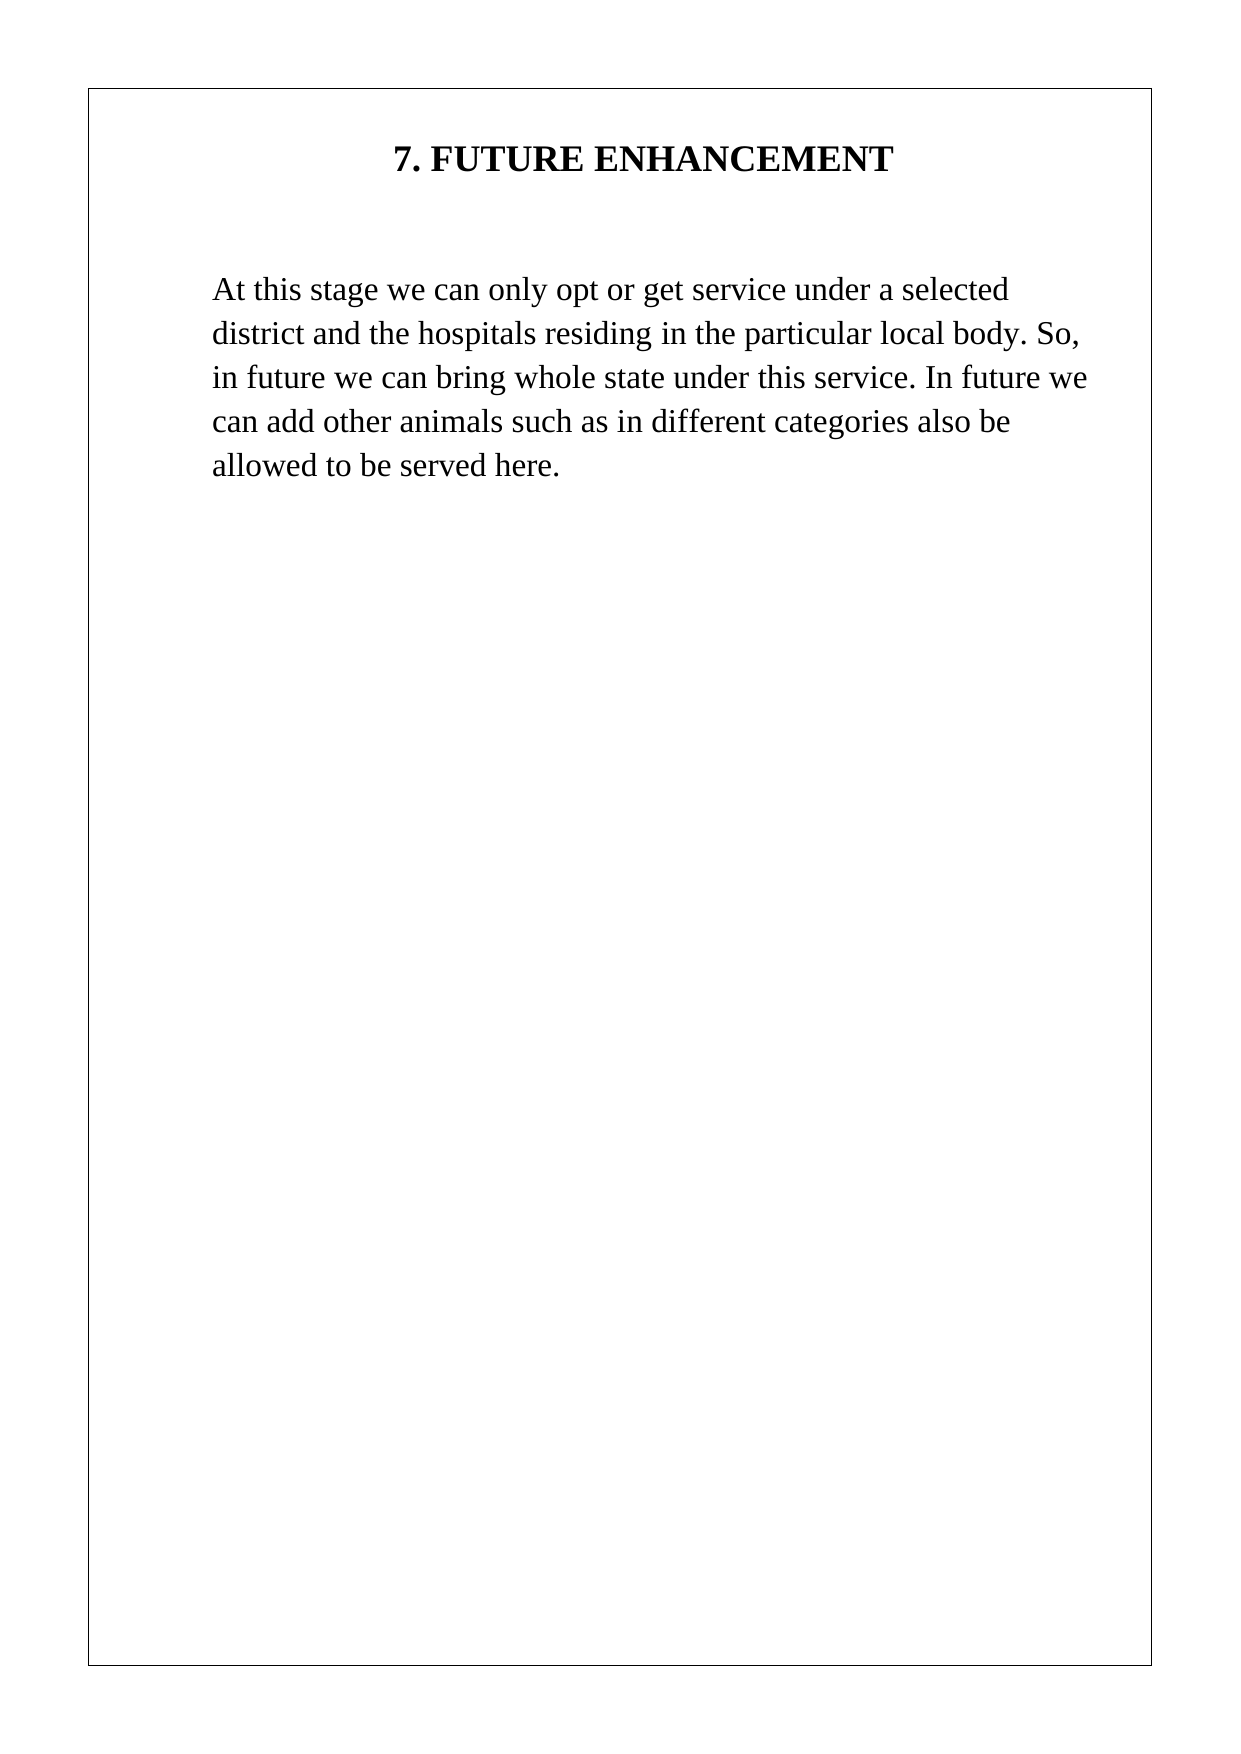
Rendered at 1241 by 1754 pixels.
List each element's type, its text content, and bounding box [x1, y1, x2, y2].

text 7. FUTURE ENHANCEMENT [183, 137, 1103, 180]
text At this stage we can only opt or get service under a selected district and the hospitals residing in the particular local body. So, in future we can bring whole state under this service. In future we can add other animals such as in different categories also be allowed to be served here. [212, 269, 1103, 484]
